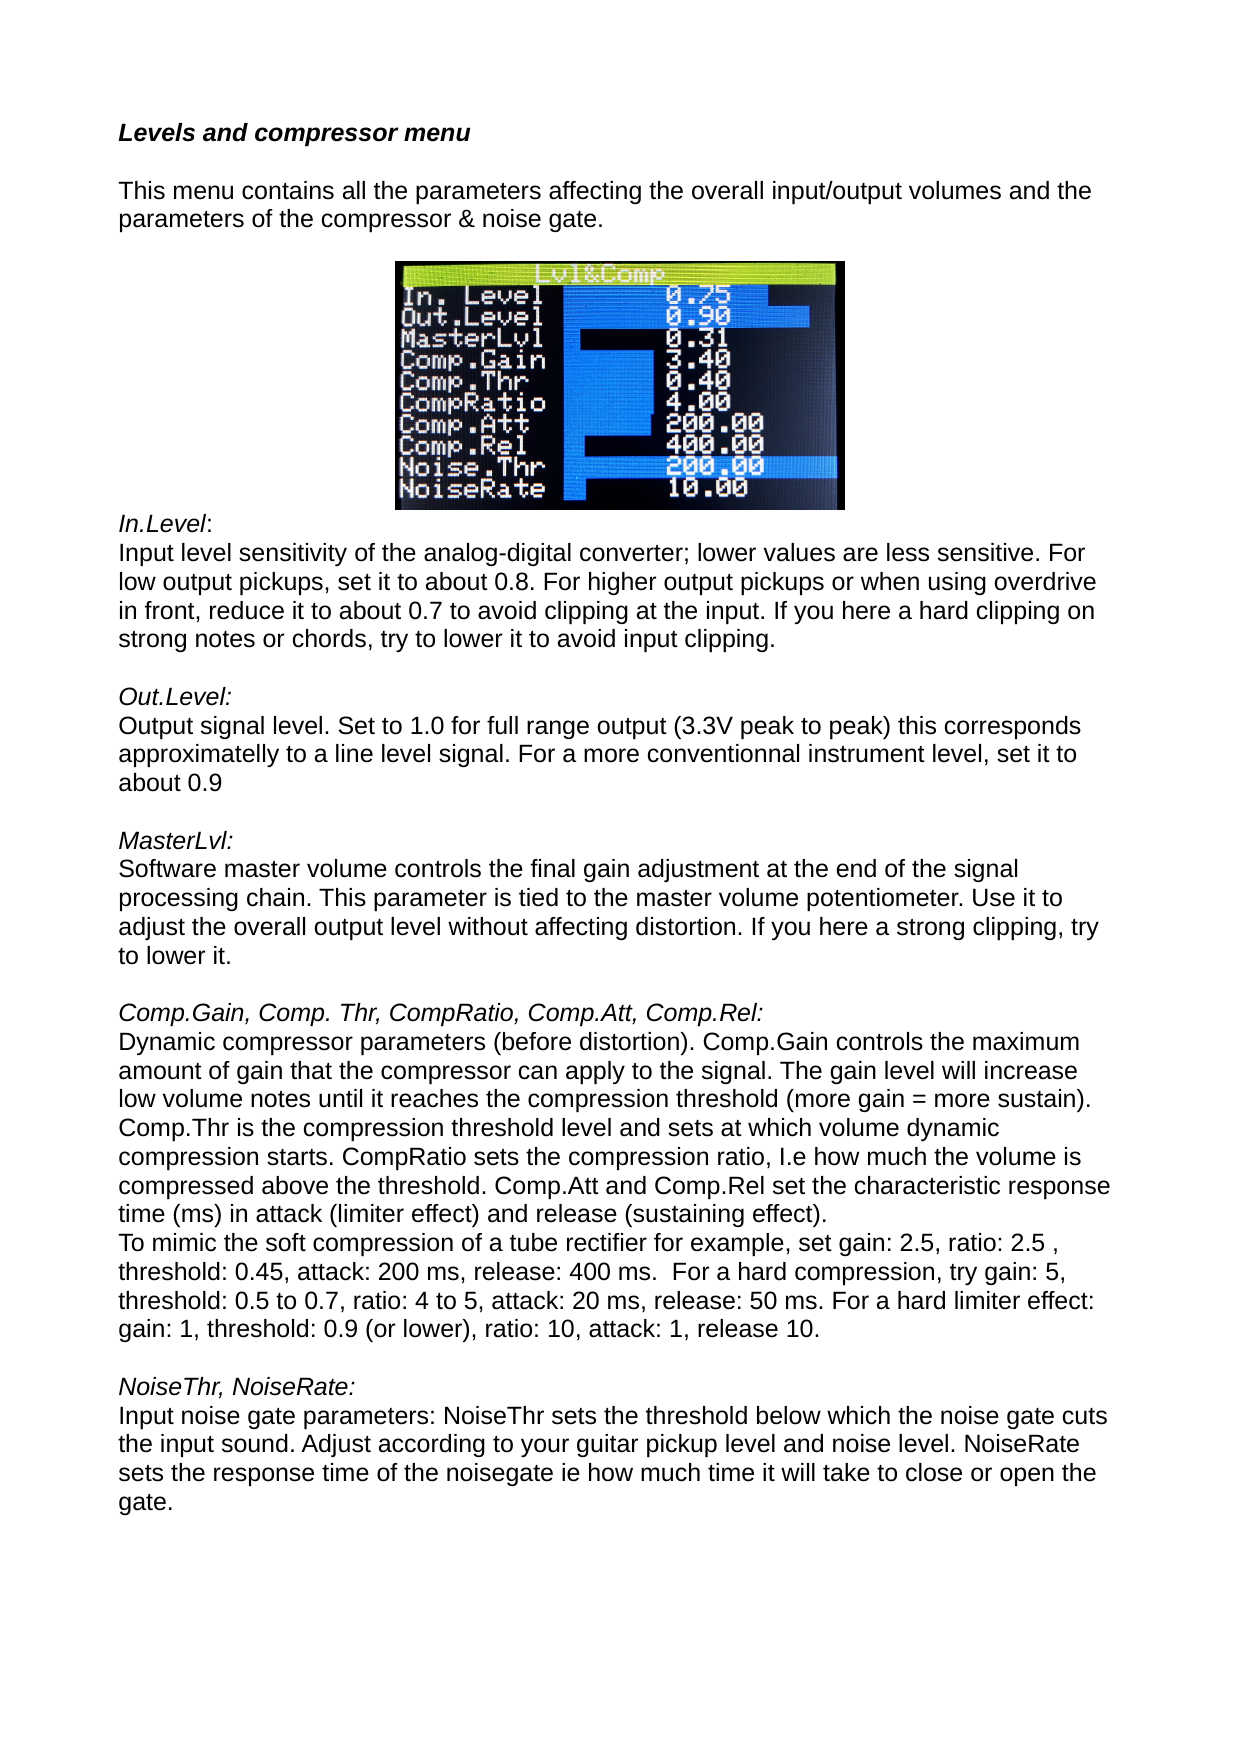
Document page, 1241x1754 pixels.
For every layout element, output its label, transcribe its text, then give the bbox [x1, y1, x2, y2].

text Out.Level: [118, 682, 1122, 711]
picture [395, 261, 845, 510]
text To mimic the soft compression of a tube rectifier for example, set gain: 2.5, ratio: 2.5 , threshold: 0.45, attack: 200 ms, release: 400 ms. For a hard compression, try gain: 5, threshold: 0.5 to 0.7, ratio: 4 to 5, attack: 20 ms, release: 50 ms. For a hard limiter effect: gain: 1, threshold: 0.9 (or lower), ratio: 10, attack: 1, release 10. [118, 1228, 1122, 1343]
text Input noise gate parameters: NoiseThr sets the threshold below which the noise gate cuts the input sound. Adjust according to your guitar pickup level and noise level. NoiseRate sets the response time of the noisegate ie how much time it will take to close or open the gate. [118, 1401, 1122, 1516]
text This menu contains all the parameters affecting the overall input/output volumes and the parameters of the compressor & noise gate. [118, 176, 1122, 233]
text In.Level: [118, 509, 1122, 538]
text Levels and compressor menu [118, 118, 1122, 147]
text Comp.Thr is the compression threshold level and sets at which volume dynamic compression starts. CompRatio sets the compression ratio, I.e how much the volume is compressed above the threshold. Comp.Att and Comp.Rel set the characteristic response time (ms) in attack (limiter effect) and release (sustaining effect). [118, 1113, 1122, 1228]
text Output signal level. Set to 1.0 for full range output (3.3V peak to peak) this corresponds approximatelly to a line level signal. For a more conventionnal instrument level, set it to about 0.9 [118, 711, 1122, 797]
text Dynamic compressor parameters (before distortion). Comp.Gain controls the maximum amount of gain that the compressor can apply to the signal. The gain level will increase low volume notes until it reaches the compression threshold (more gain = more sustain). [118, 1027, 1122, 1113]
text Software master volume controls the final gain adjustment at the end of the signal processing chain. This parameter is tied to the master volume potentiometer. Use it to adjust the overall output level without affecting distortion. If you here a strong clipping, try to lower it. [118, 854, 1122, 969]
text MasterLvl: [118, 826, 1122, 854]
text Input level sensitivity of the analog-digital converter; lower values are less sensitive. For low output pickups, set it to about 0.8. For higher output pickups or when using overdrive in front, reduce it to about 0.7 to avoid clipping at the input. If you here a hard clipping on strong notes or chords, try to lower it to avoid input clipping. [118, 538, 1122, 653]
text Comp.Gain, Comp. Thr, CompRatio, Comp.Att, Comp.Rel: [118, 998, 1122, 1027]
text NoiseThr, NoiseRate: [118, 1372, 1122, 1401]
